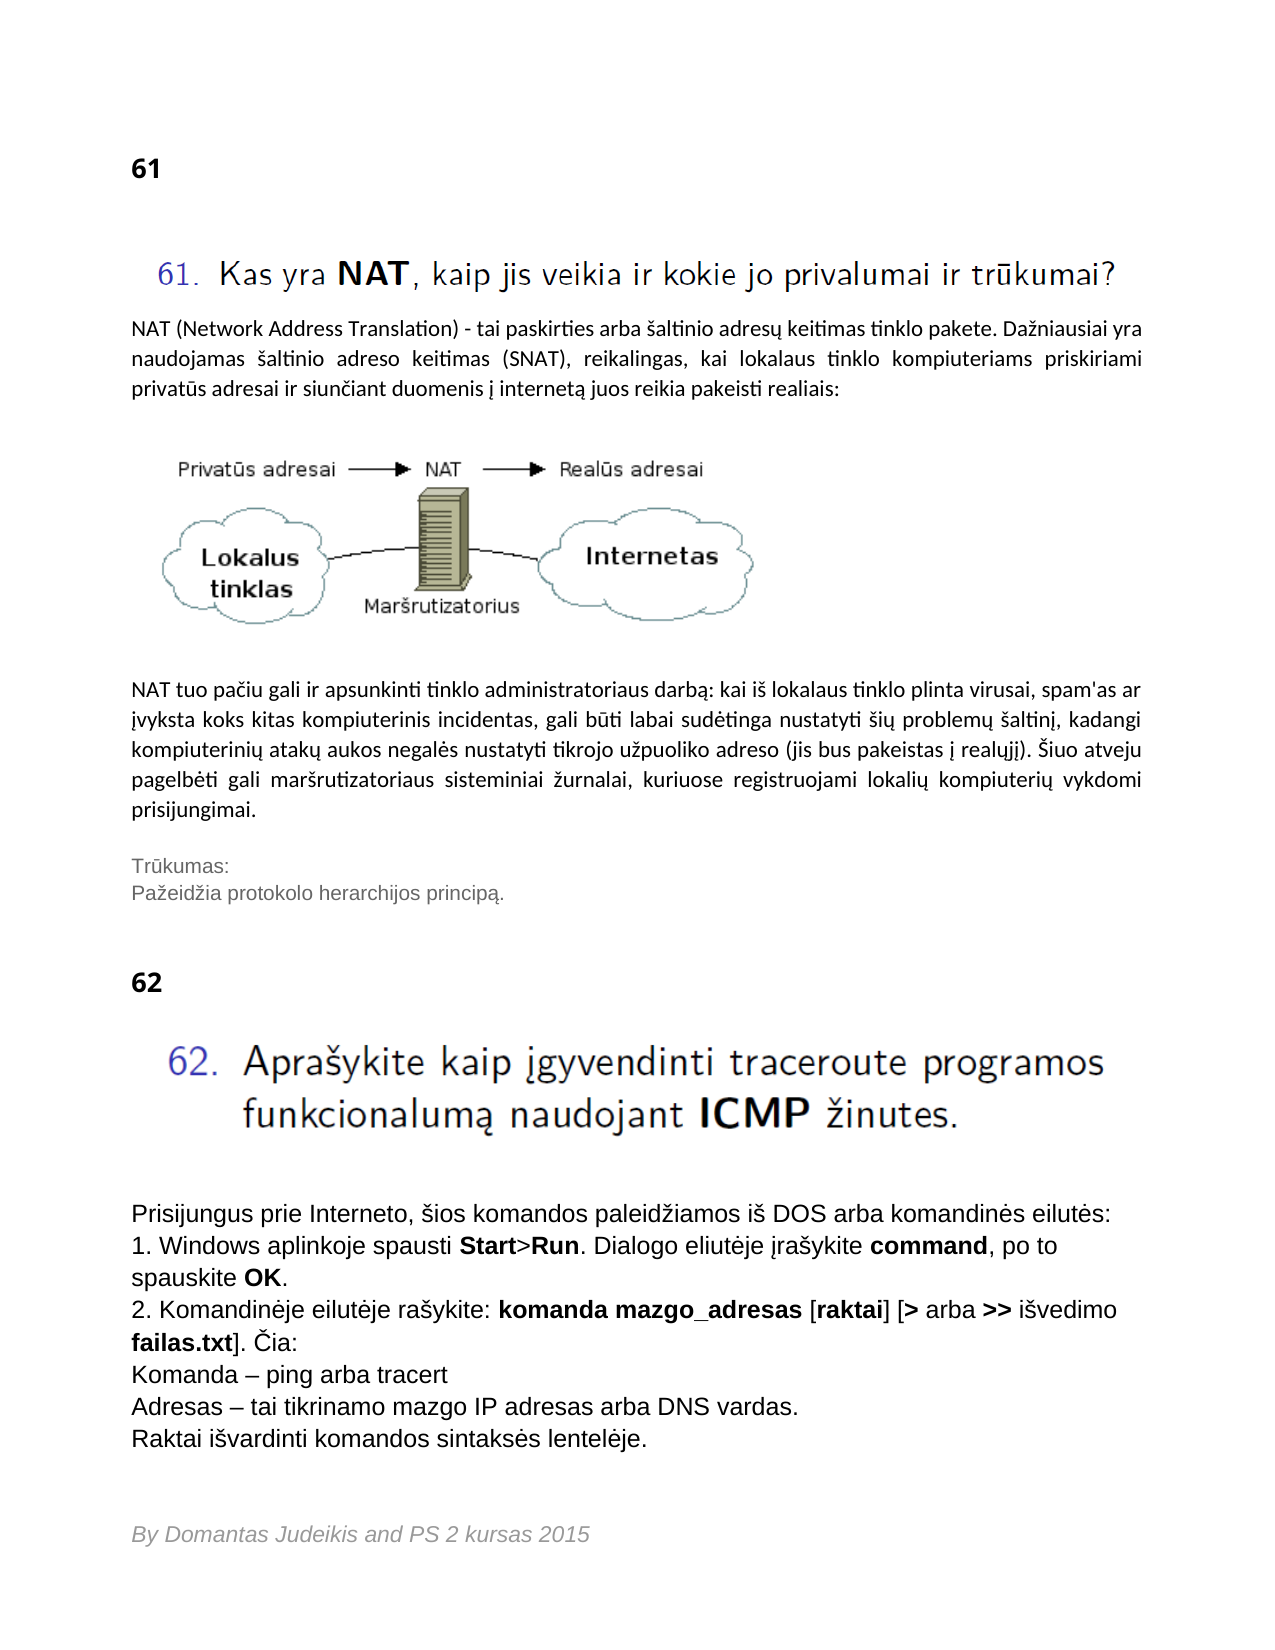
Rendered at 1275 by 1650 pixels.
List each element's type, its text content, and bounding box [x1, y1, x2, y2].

text 2. Komandinėje eilutėje rašykite: komanda mazgo_adresas [raktai] [> arba >> išvedimo failas.txt]. Čia: [131, 1296, 1144, 1356]
text Trūkumas: [131, 855, 1144, 878]
text Komanda – ping arba tracert [131, 1360, 1144, 1388]
text NAT tuo pačiu gali ir apsunkinti tinklo administratoriaus darbą: kai iš lokalaus tinklo plinta virusai, spam'as ar įvyksta koks kitas kompiuterinis incidentas, gali būti labai sudėtinga nustatyti šių problemų šaltinį, kadangi kompiuterinių atakų aukos negalės nustatyti tikrojo užpuoliko adreso (jis bus pakeistas į realųjį). Šiuo atveju pagelbėti gali maršrutizatoriaus sisteminiai žurnalai, kuriuose registruojami lokalių kompiuterių vykdomi prisijungimai. [131, 680, 1144, 823]
text 1. Windows aplinkoje spausti Start>Run. Dialogo eliutėje įrašykite command, po to spauskite OK. [131, 1232, 1144, 1292]
text NAT (Network Address Translation) - tai paskirties arba šaltinio adresų keitimas tinklo pakete. Dažniausiai yra naudojamas šaltinio adreso keitimas (SNAT), reikalingas, kai lokalaus tinklo kompiuteriams priskiriami privatūs adresai ir siunčiant duomenis į internetą juos reikia pakeisti realiais: [131, 319, 1144, 402]
text Adresas – tai tikrinamo mazgo IP adresas arba DNS vardas. [131, 1392, 1144, 1420]
picture [150, 1030, 1125, 1145]
text Prisijungus prie Interneto, šios komandos paleidžiamos iš DOS arba komandinės eilutės: [131, 1200, 1144, 1228]
subtitle 61 [131, 150, 1144, 187]
picture [150, 453, 757, 629]
picture [150, 250, 1125, 301]
text Pažeidžia protokolo herarchijos principą. [131, 882, 1144, 905]
subtitle 62 [131, 963, 1144, 1164]
text Raktai išvardinti komandos sintaksės lentelėje. [131, 1424, 1144, 1452]
